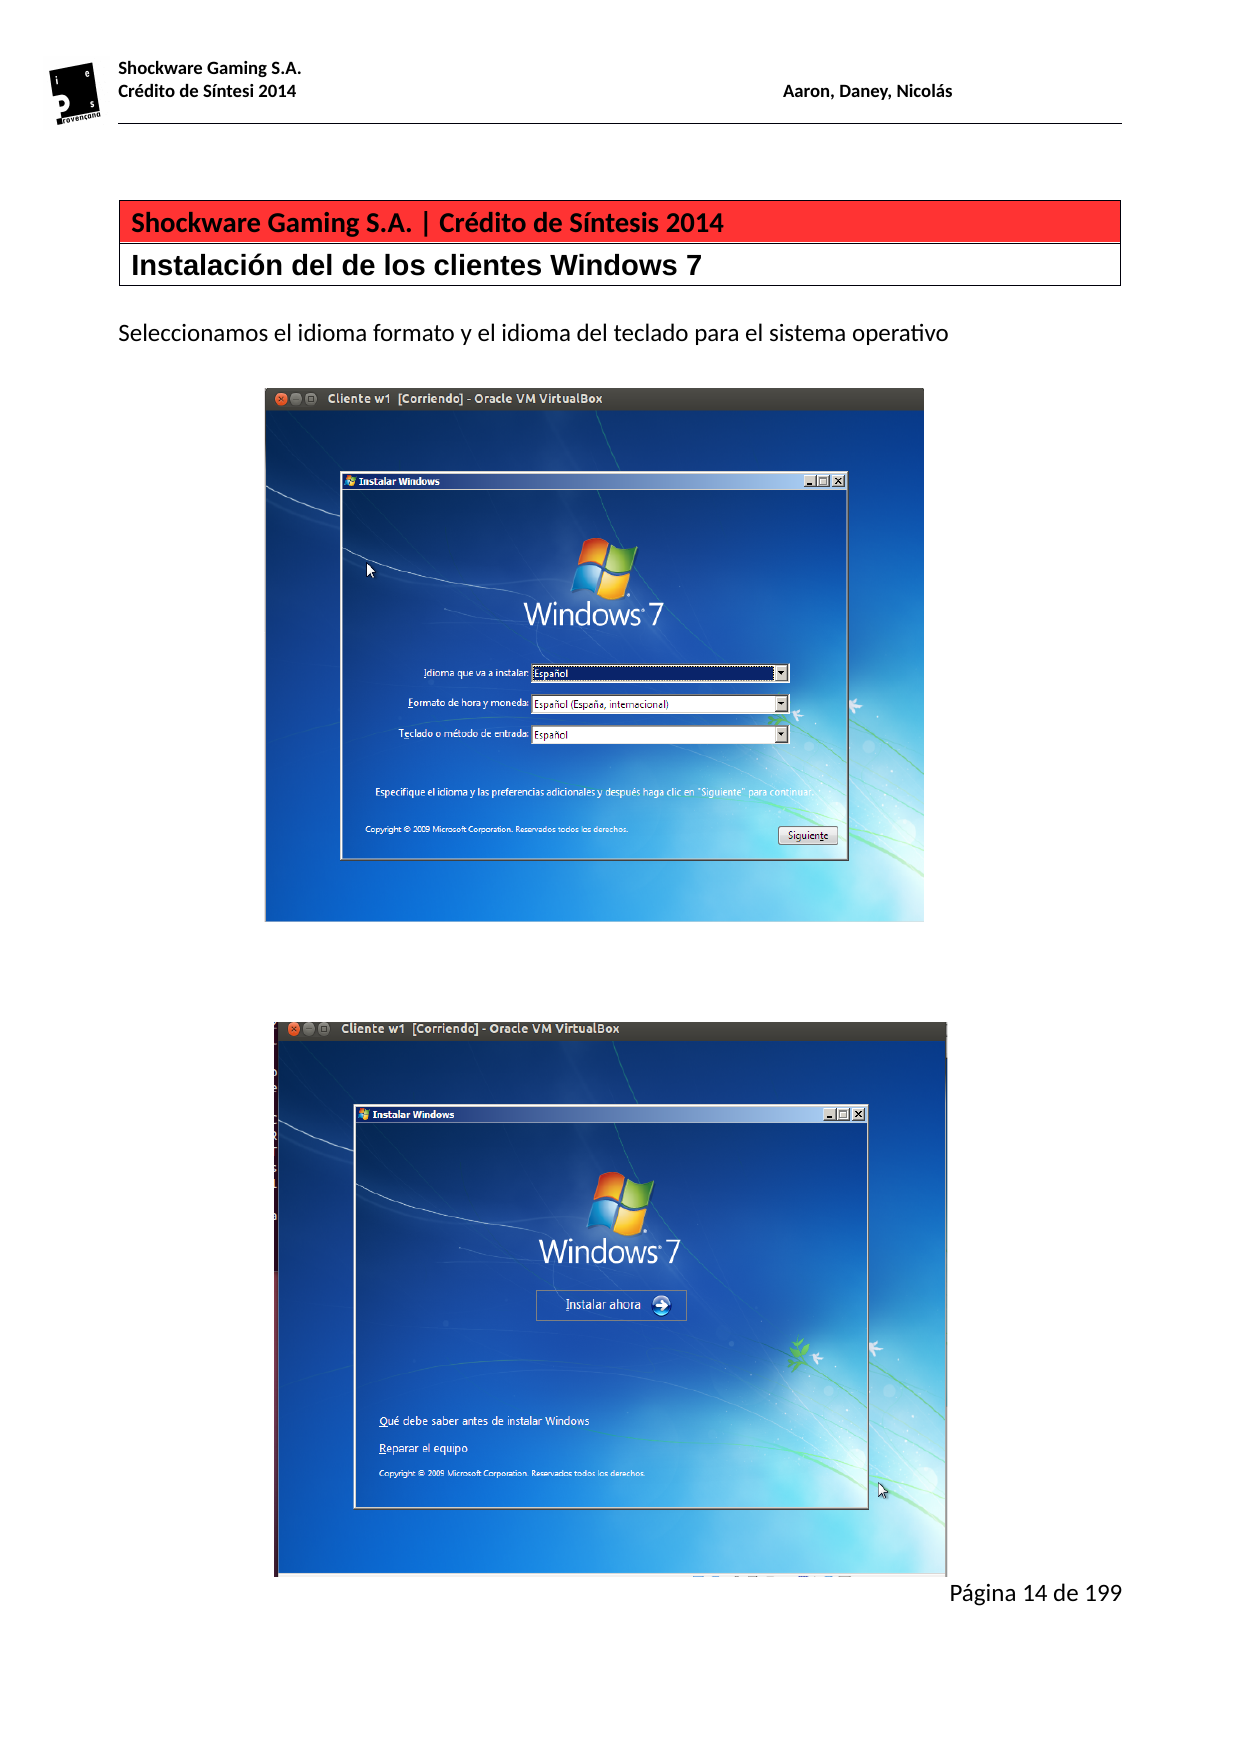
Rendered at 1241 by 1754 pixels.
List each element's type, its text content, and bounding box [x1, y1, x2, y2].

picture [274, 1022, 948, 1577]
picture [43, 56, 110, 130]
table_header Shockware Gaming S.A. | Crédito de Síntesis 2014 [120, 201, 1120, 242]
text Seleccionamos el idioma formato y el idioma del teclado para el sistema operativo [118, 317, 1122, 347]
table_cell Instalación del de los clientes Windows 7 [120, 244, 1120, 285]
picture [264, 388, 924, 922]
